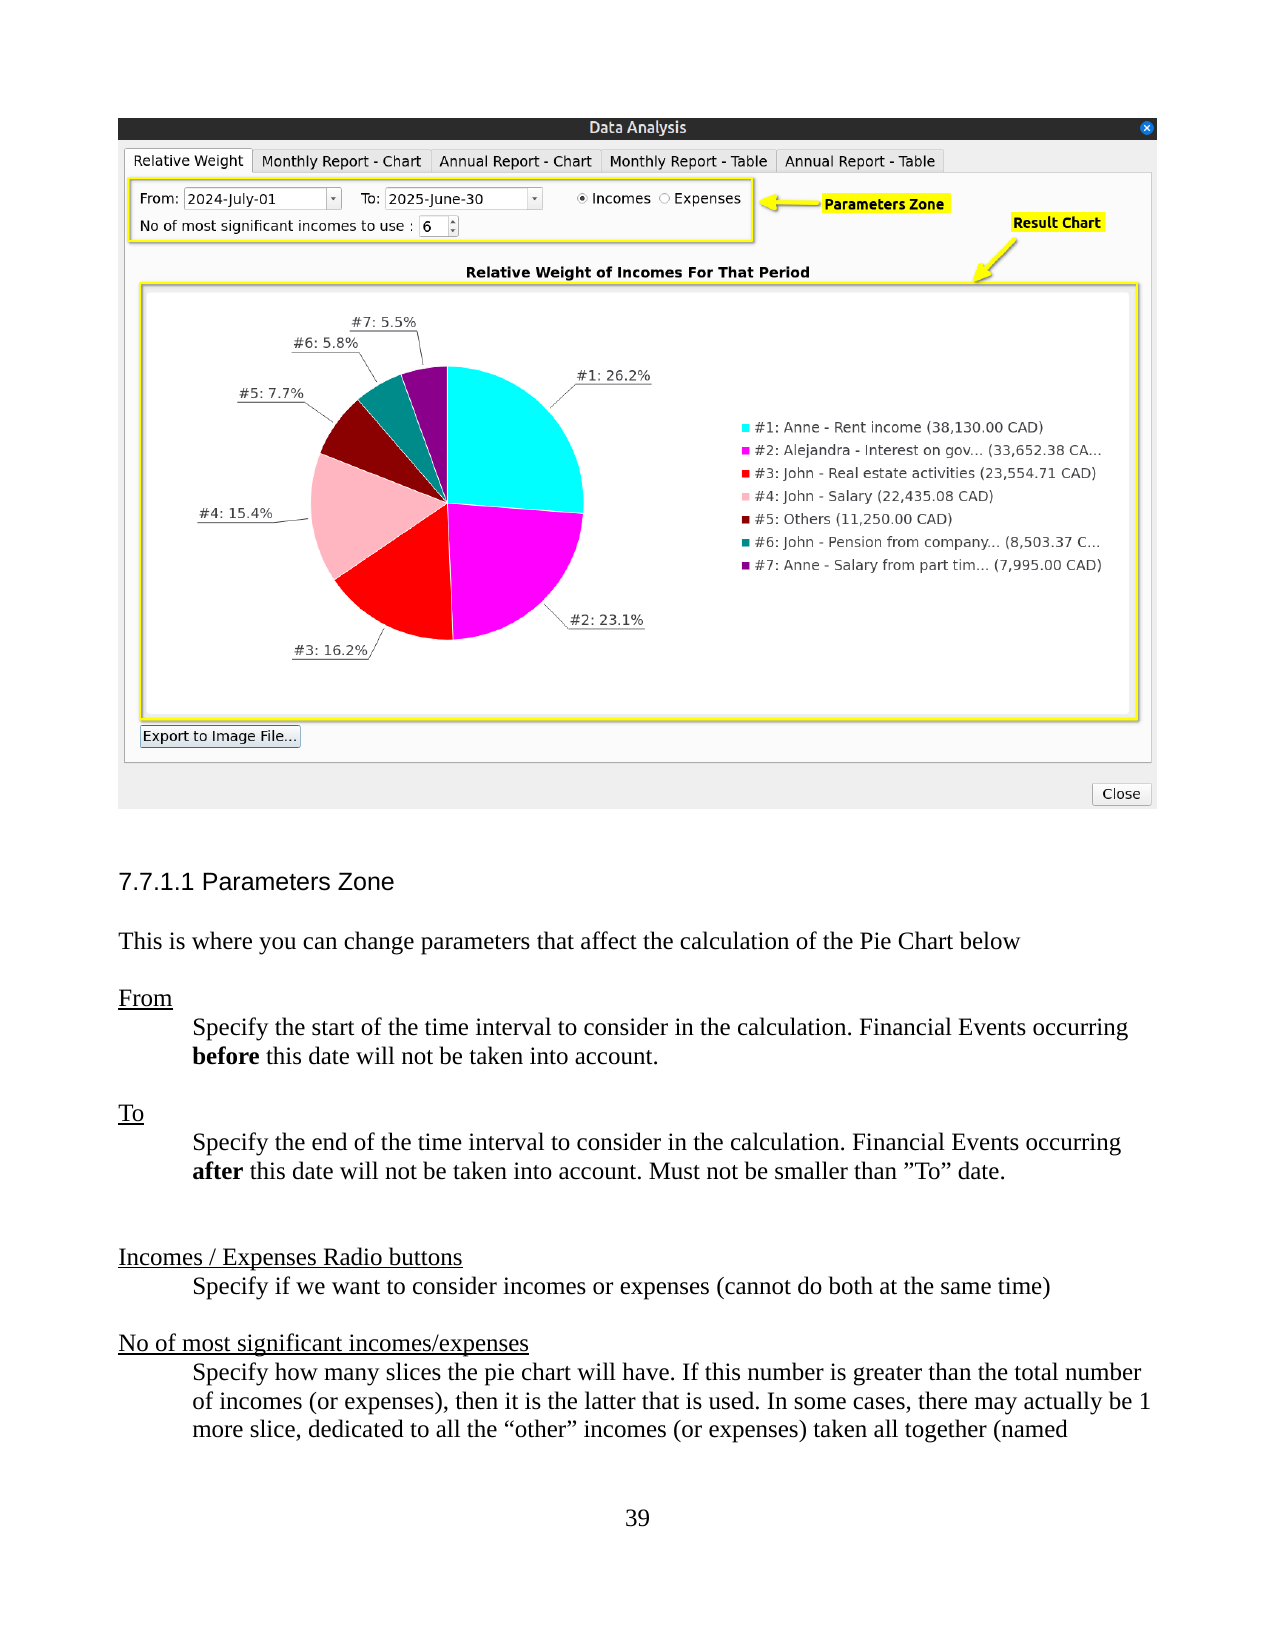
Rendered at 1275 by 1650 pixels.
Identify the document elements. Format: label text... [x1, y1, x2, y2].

text Specify the end of the time interval to consider in the calculation. Financial Events occurring after this date will not be taken into account. Must not be smaller than ”To” date. [192, 1127, 1157, 1184]
text Specify the start of the time interval to consider in the calculation. Financial Events occurring before this date will not be taken into account. [192, 1012, 1157, 1069]
text Incomes / Expenses Radio buttons [118, 1242, 1157, 1271]
text Specify if we want to consider incomes or expenses (cannot do both at the same time) [192, 1271, 1157, 1299]
text No of most significant incomes/expenses [118, 1328, 1157, 1357]
subtitle Parameters Zone [118, 867, 1157, 896]
text To [118, 1098, 1157, 1127]
text From [118, 983, 1157, 1012]
text This is where you can change parameters that affect the calculation of the Pie Chart below [118, 926, 1157, 954]
picture [118, 118, 1157, 809]
text Specify how many slices the pie chart will have. If this number is greater than the total number of incomes (or expenses), then it is the latter that is used. In some cases, there may actually be 1 more slice, dedicated to all the “other” incomes (or expenses) taken all together (named [192, 1357, 1157, 1443]
